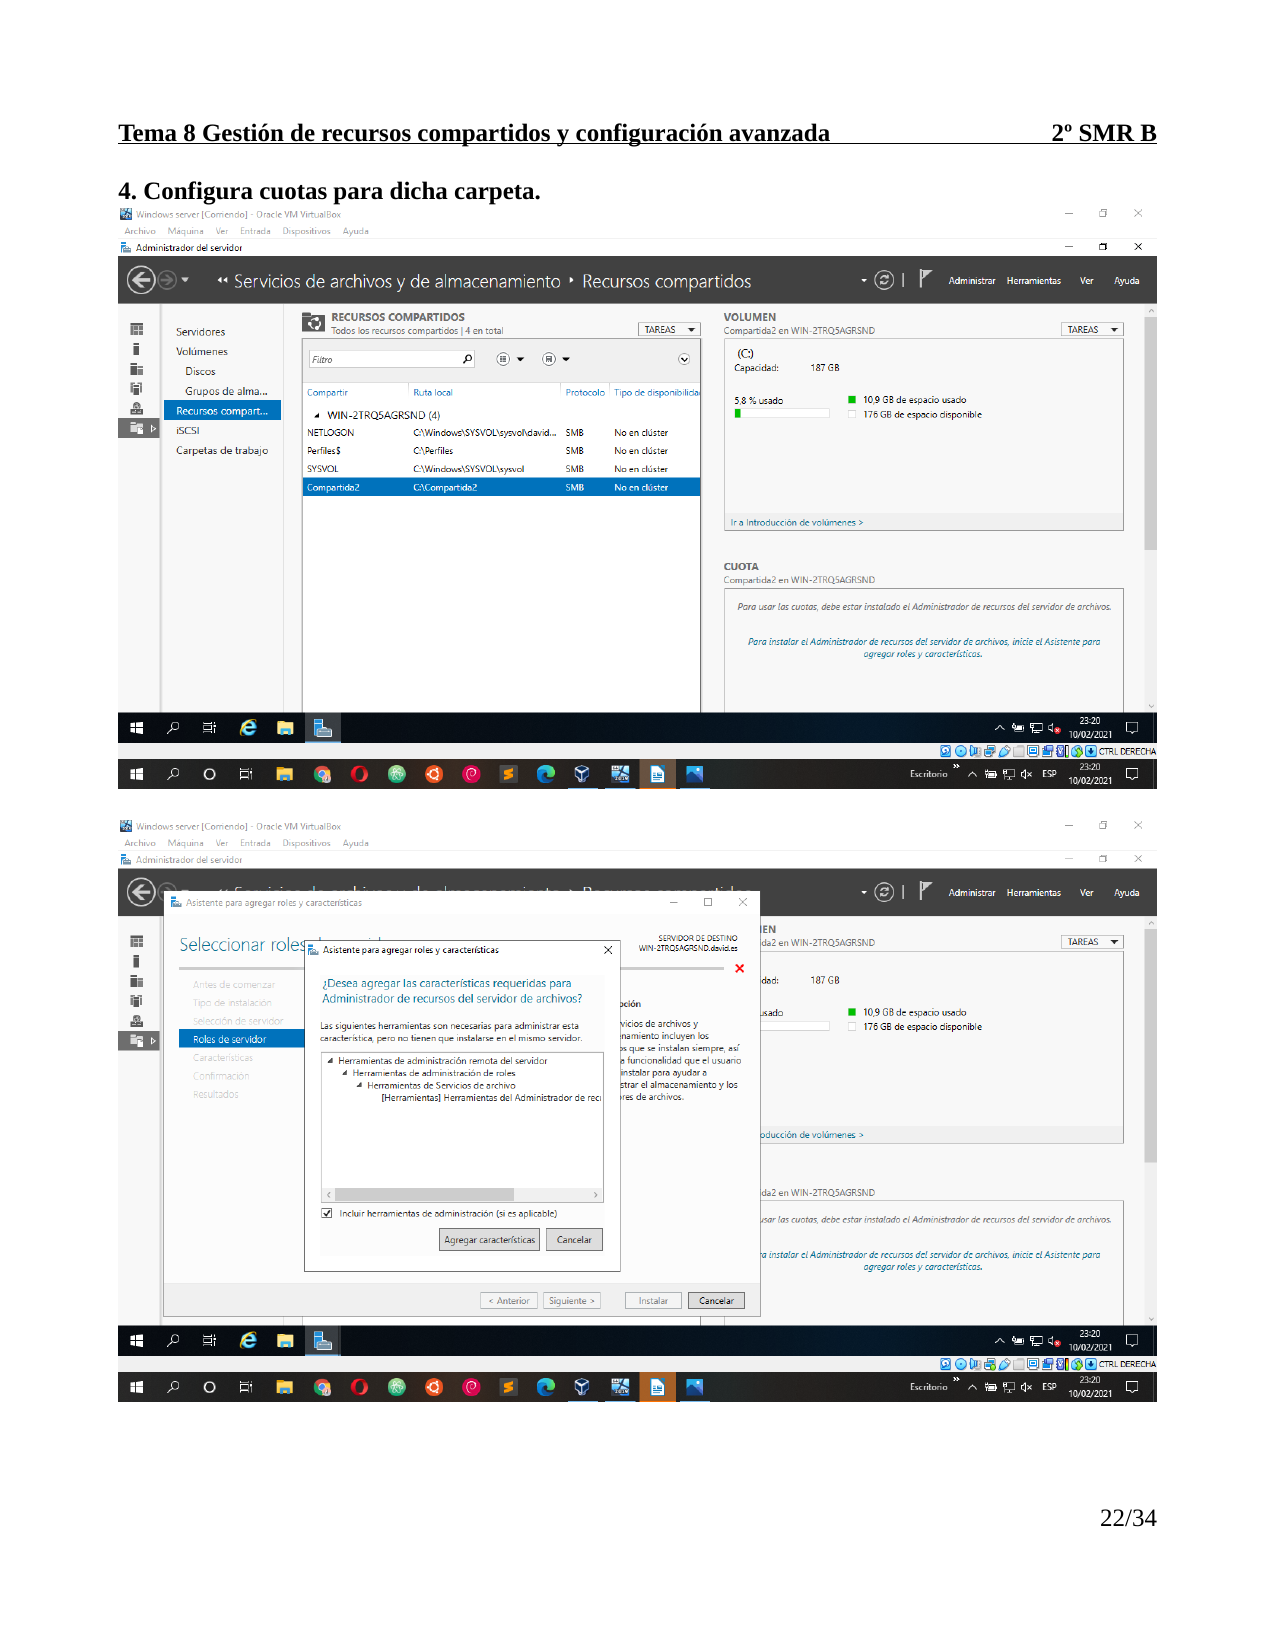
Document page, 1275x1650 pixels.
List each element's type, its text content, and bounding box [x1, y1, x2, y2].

picture [118, 205, 1157, 789]
picture [118, 817, 1157, 1402]
text 4. Configura cuotas para dicha carpeta. [118, 176, 1157, 205]
